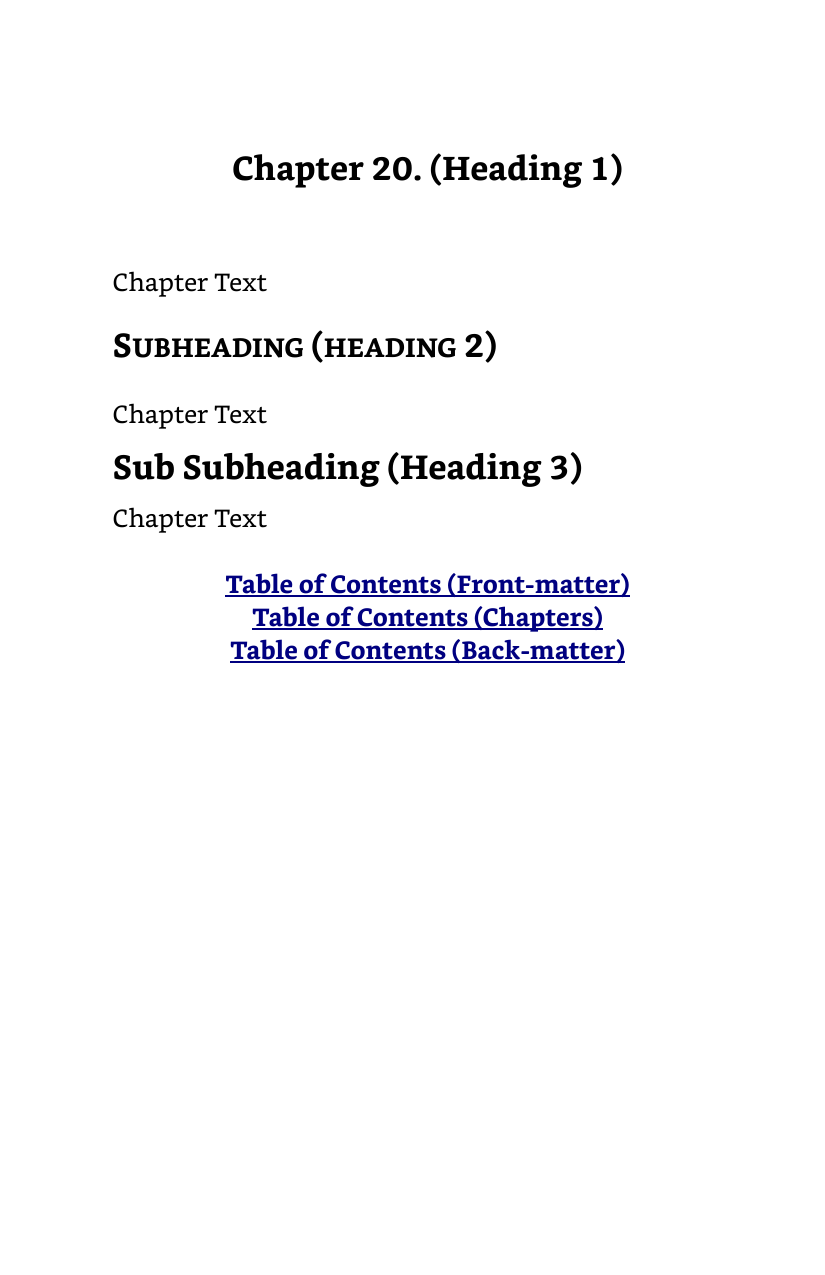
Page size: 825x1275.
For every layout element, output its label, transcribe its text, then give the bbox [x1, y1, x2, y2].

subtitle Subheading (heading 2) [112, 322, 742, 366]
text Table of Contents (Back-matter) [112, 633, 742, 666]
subtitle Sub Subheading (Heading 3) [112, 444, 742, 488]
subtitle Chapter 20. (Heading 1) [112, 146, 742, 189]
text Table of Contents (Front-matter) [112, 567, 742, 600]
text Chapter Text [112, 264, 742, 297]
text Chapter Text [112, 397, 742, 429]
text Table of Contents (Chapters) [112, 600, 742, 633]
text Chapter Text [112, 501, 742, 534]
